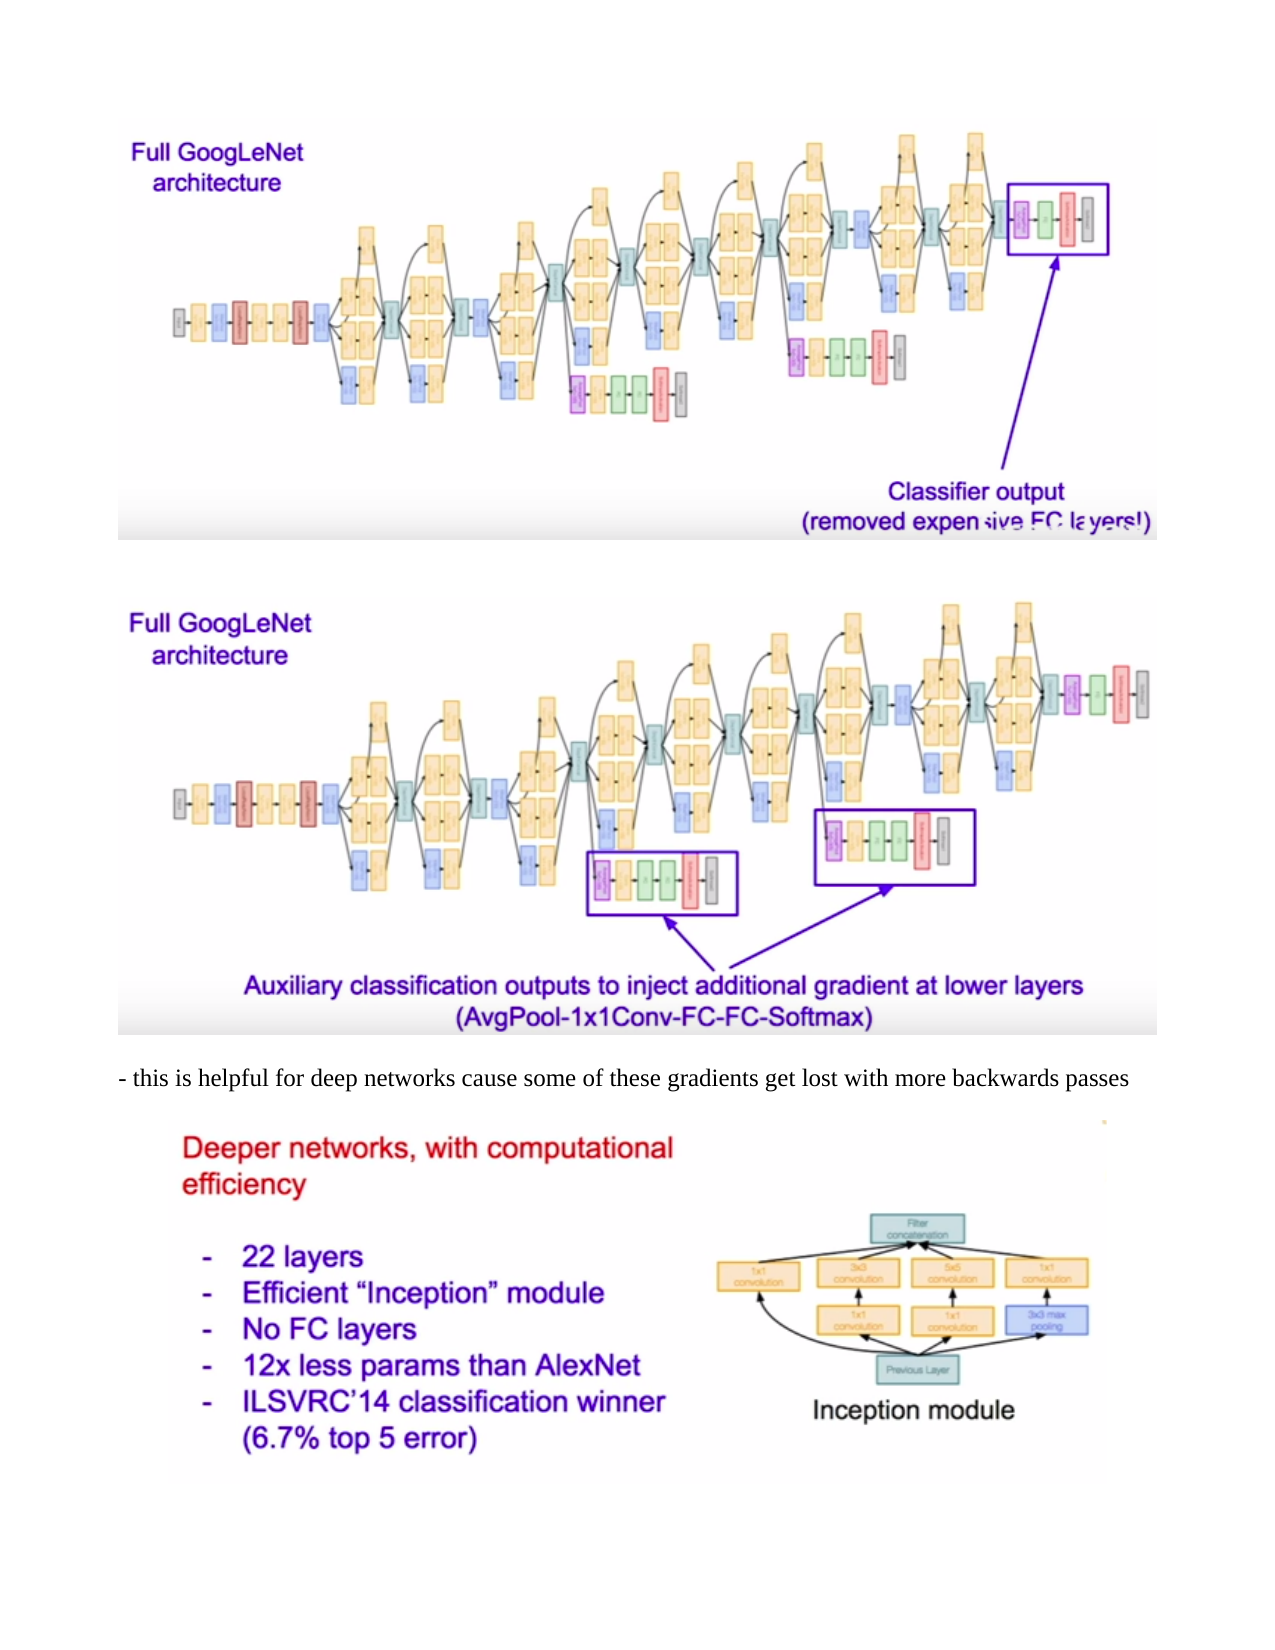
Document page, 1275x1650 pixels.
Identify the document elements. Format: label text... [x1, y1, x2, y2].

picture [118, 597, 1157, 1035]
text - this is helpful for deep networks cause some of these gradients get lost with more backwards passes [118, 1063, 1157, 1092]
picture [168, 1120, 1107, 1484]
picture [118, 118, 1157, 540]
